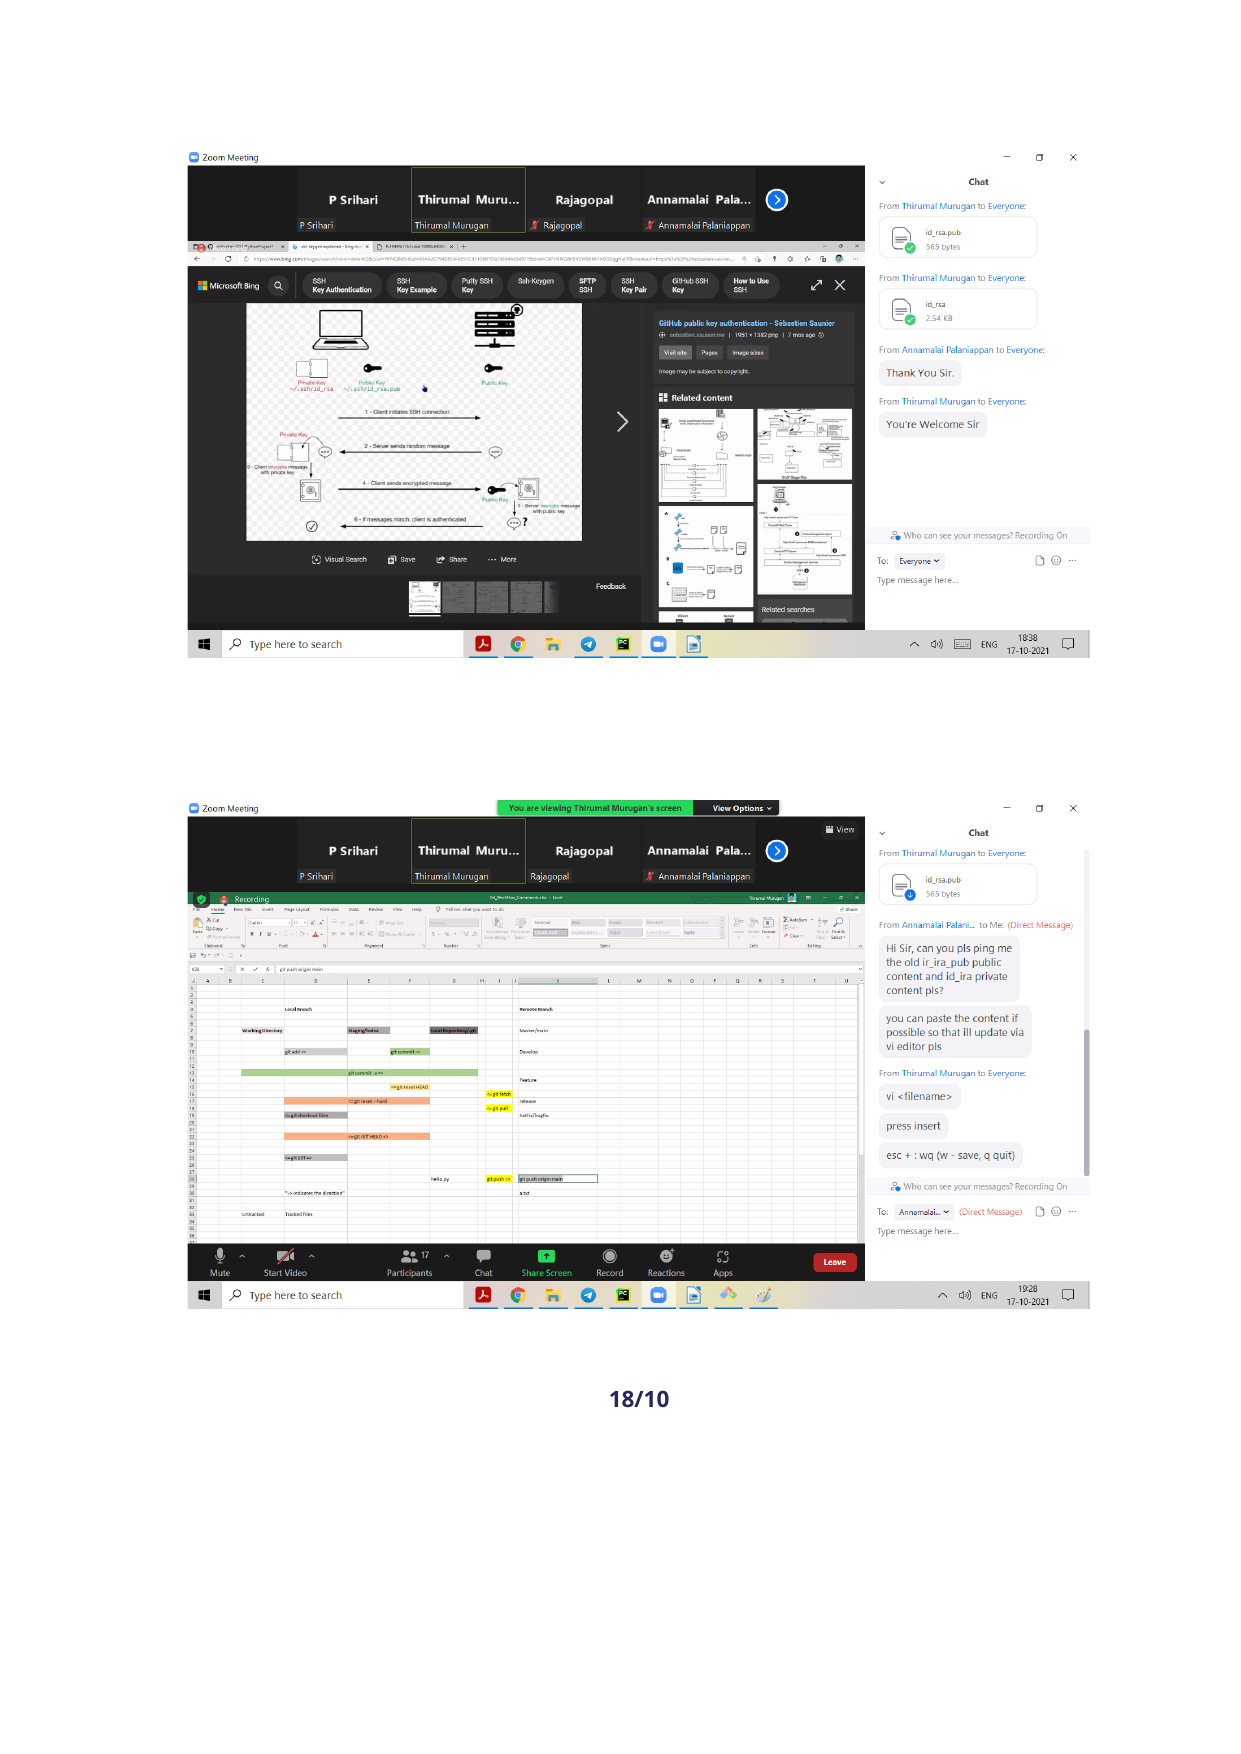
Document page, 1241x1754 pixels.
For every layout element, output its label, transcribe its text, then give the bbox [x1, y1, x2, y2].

picture [187, 800, 1091, 1309]
text 18/10 [187, 1377, 1090, 1414]
picture [187, 150, 1091, 658]
